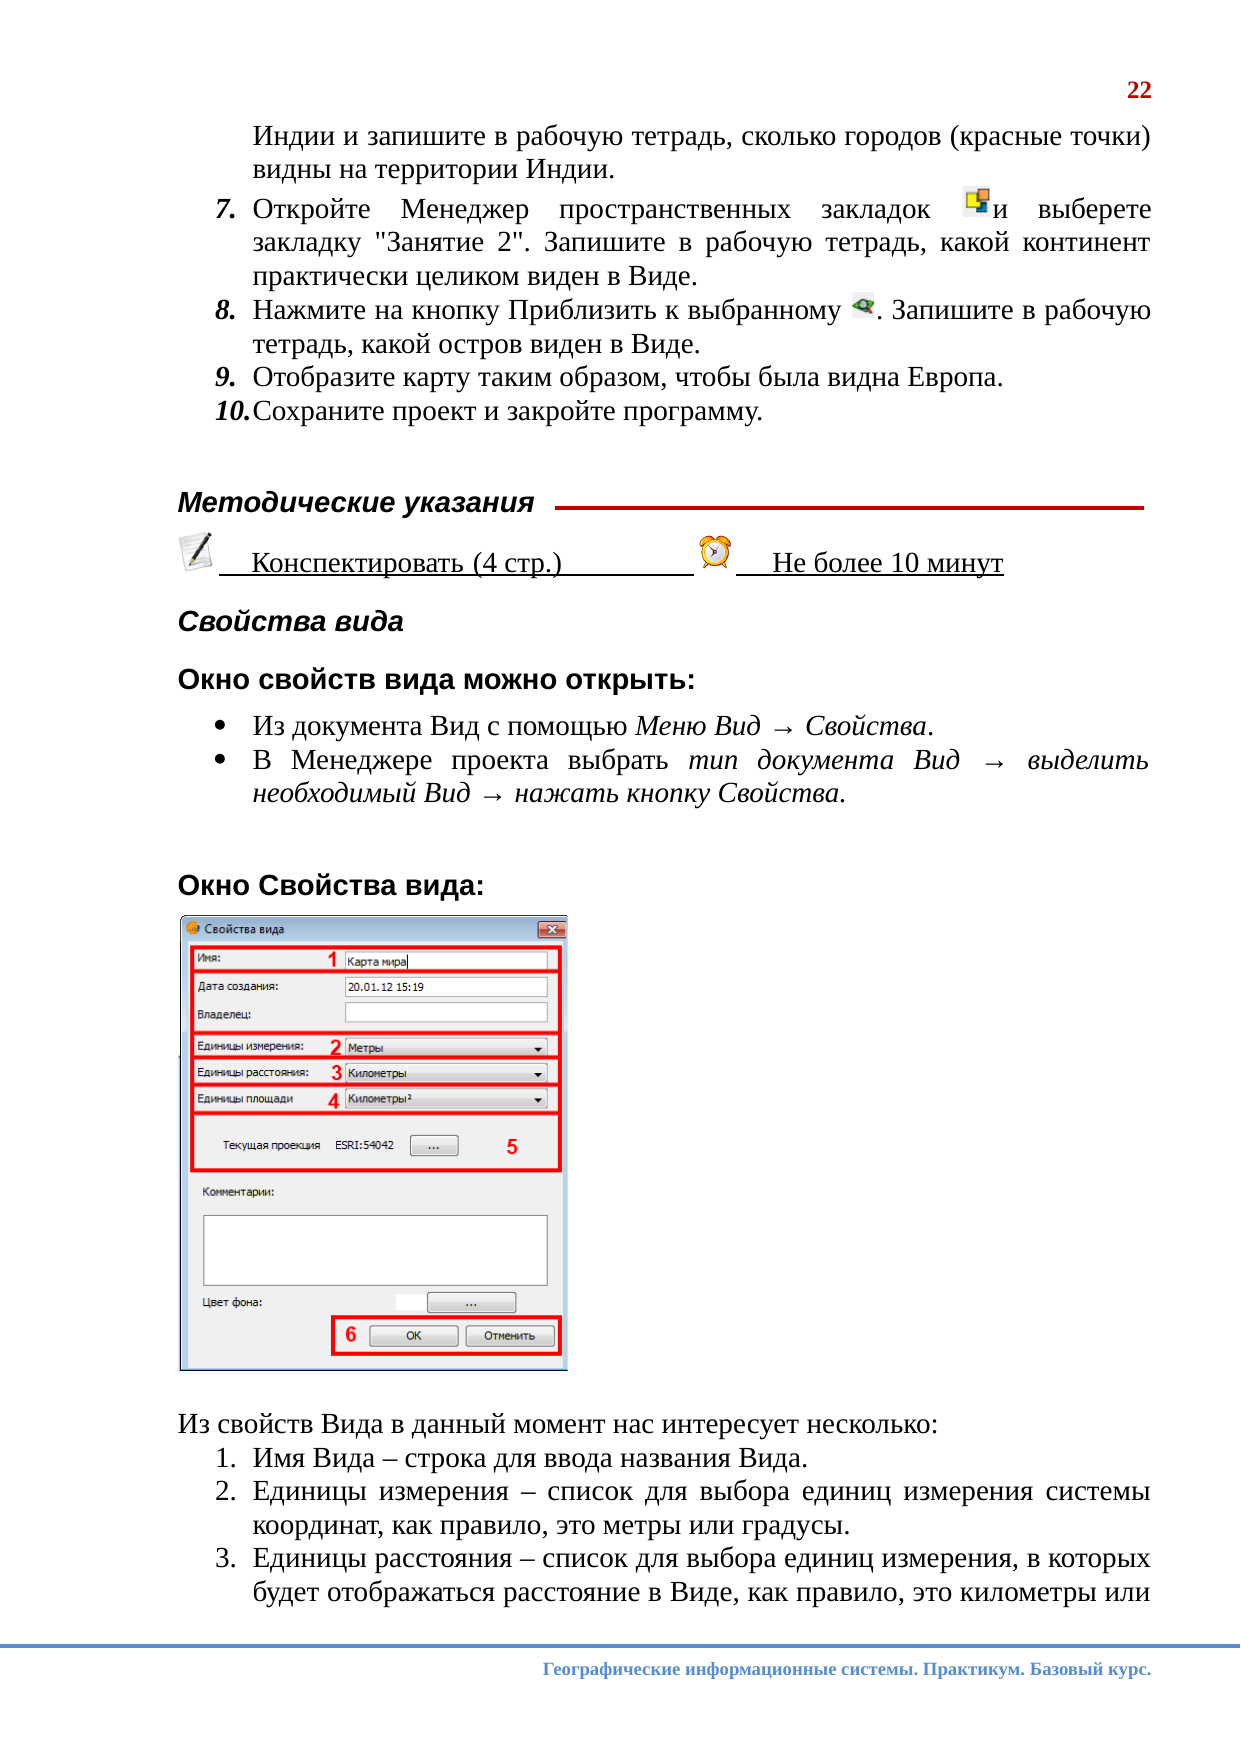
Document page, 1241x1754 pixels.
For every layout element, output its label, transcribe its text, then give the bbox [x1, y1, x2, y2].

list Из документа Вид с помощью Меню Вид → Свойства. [215, 708, 1152, 742]
list Имя Вида – строка для ввода названия Вида. [215, 1440, 1152, 1473]
subtitle Окно свойств вида можно открыть: [177, 662, 1152, 696]
subtitle Методические указания [177, 485, 1152, 518]
picture [178, 532, 217, 571]
list Единицы измерения – список для выбора единиц измерения системы координат, как правило, это метры или градусы. [215, 1473, 1152, 1541]
subtitle Окно Свойства вида: [177, 867, 1152, 901]
picture [695, 532, 734, 571]
picture [852, 292, 875, 318]
subtitle Свойства вида [177, 603, 1152, 637]
picture [178, 915, 568, 1372]
list В Менеджере проекта выбрать тип документа Вид → выделить необходимый Вид → нажать кнопку Свойства. [215, 742, 1152, 809]
text Из свойств Вида в данный момент нас интересует несколько: [177, 1406, 1152, 1440]
picture [962, 186, 991, 217]
list Сохраните проект и закройте программу. [215, 393, 1152, 426]
list Откройте Менеджер пространственных закладок и выберете закладку "Занятие 2". Запишите в рабочую тетрадь, какой континент практически целиком виден в Виде. [215, 185, 1152, 291]
list Нажмите на кнопку Приблизить к выбранному . Запишите в рабочую тетрадь, какой остров виден в Виде. [215, 291, 1152, 359]
text Конспектировать (4 стр.) Не более 10 минут [177, 531, 1152, 578]
list Индии и запишите в рабочую тетрадь, сколько городов (красные точки) видны на территории Индии. [215, 118, 1152, 185]
list Единицы расстояния – список для выбора единиц измерения, в которых будет отображаться расстояние в Виде, как правило, это километры или [215, 1541, 1152, 1608]
list Отобразите карту таким образом, чтобы была видна Европа. [215, 359, 1152, 393]
